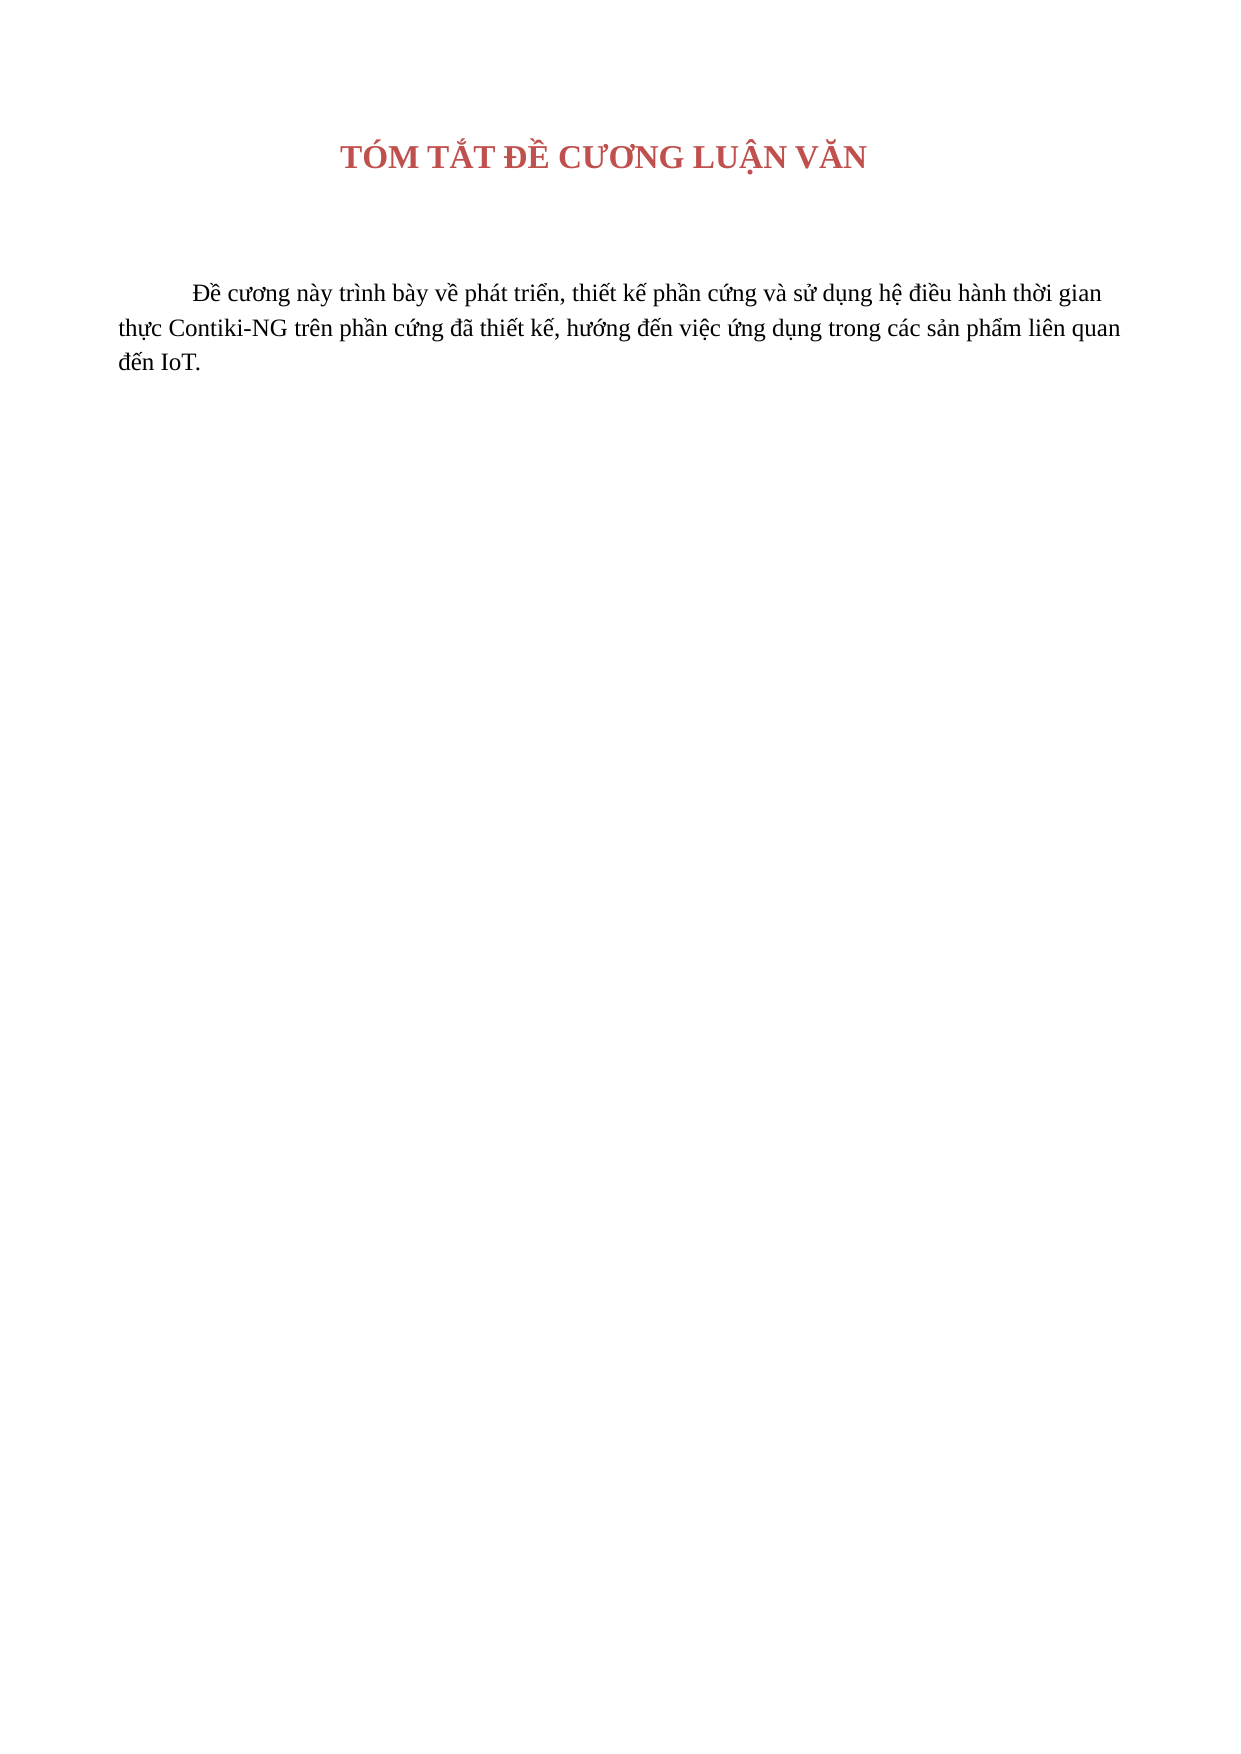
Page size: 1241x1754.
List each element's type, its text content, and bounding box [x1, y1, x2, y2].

text Đề cương này trình bày về phát triển, thiết kế phần cứng và sử dụng hệ điều hành thời gian thực Contiki-NG trên phần cứng đã thiết kế, hướng đến việc ứng dụng trong các sản phẩm liên quan đến IoT. [118, 278, 1122, 376]
text TÓM TẮT ĐỀ CƯƠNG LUẬN VĂN [118, 118, 1122, 180]
